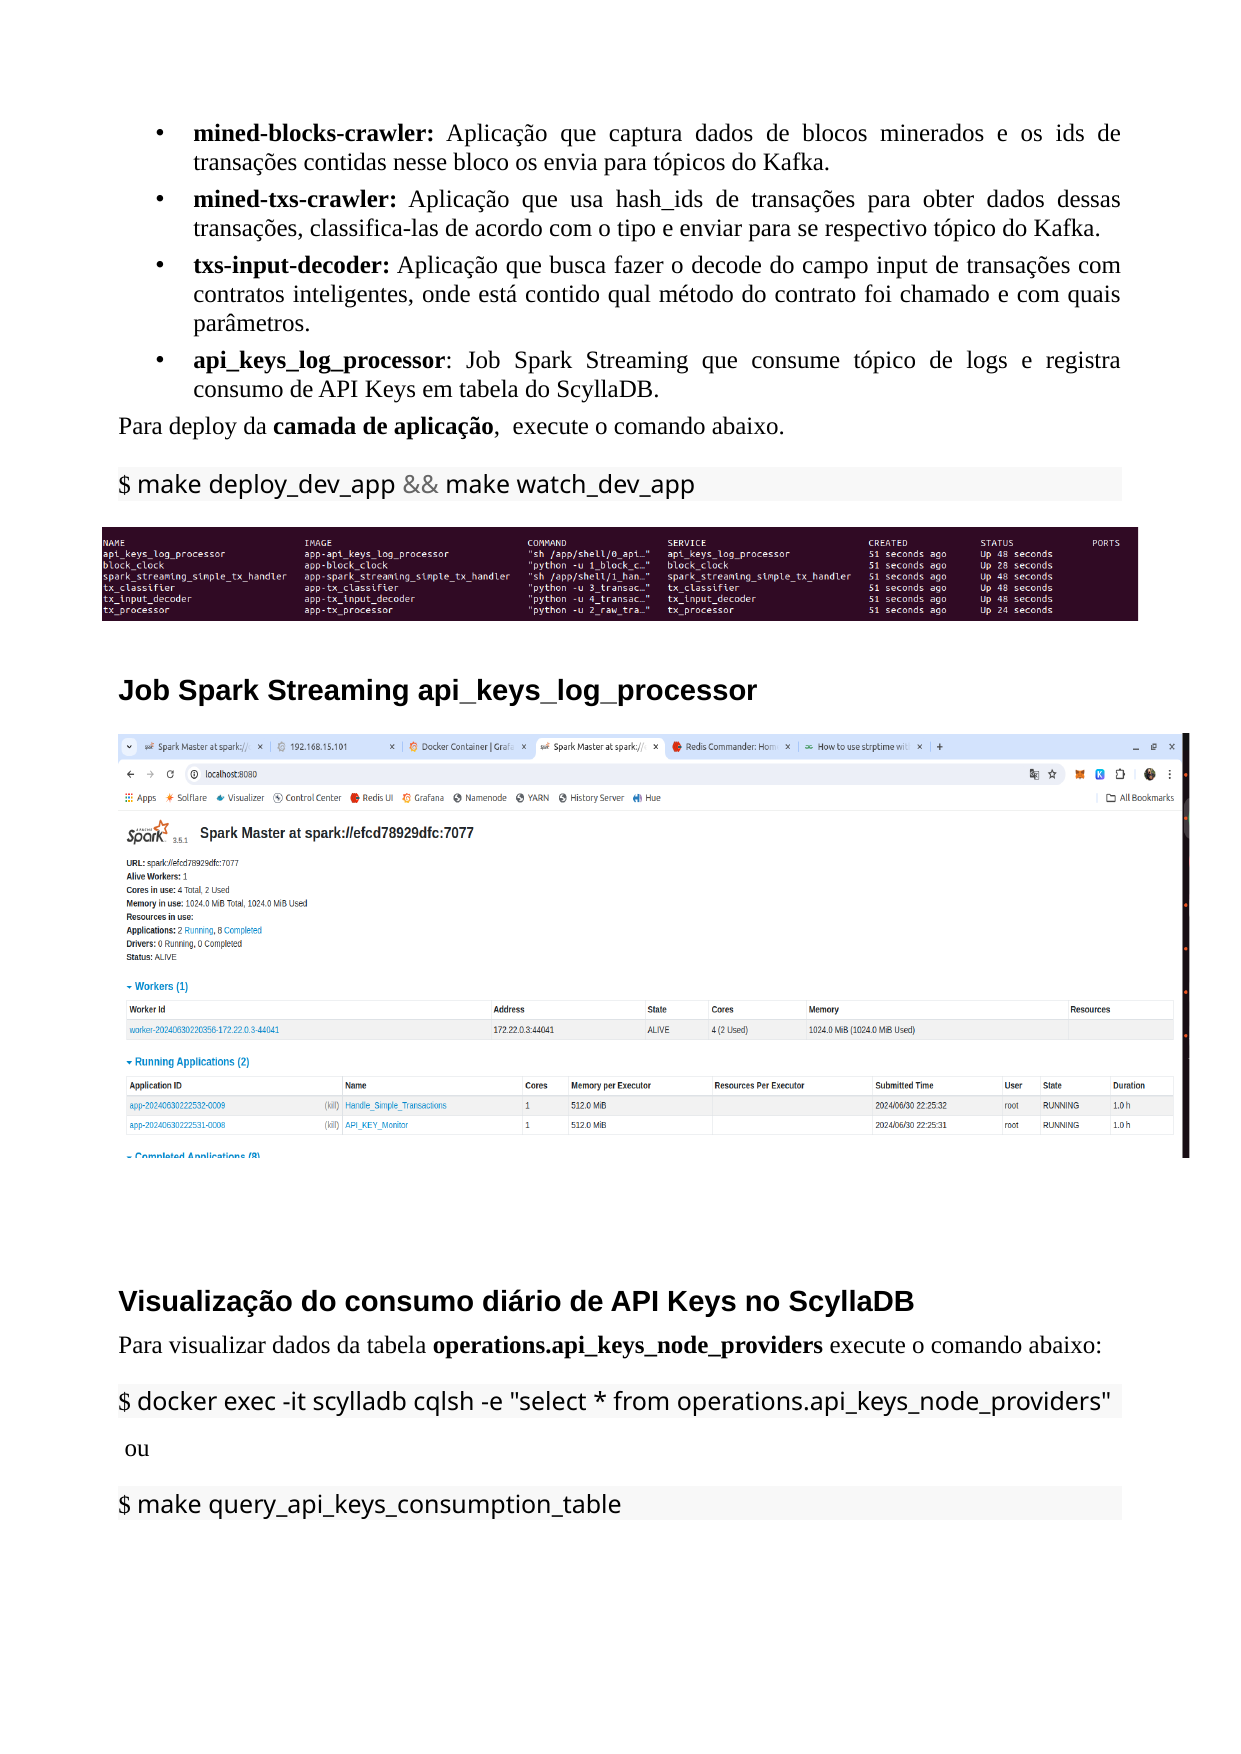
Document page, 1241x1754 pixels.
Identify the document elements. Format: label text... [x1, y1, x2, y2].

list mined-txs-crawler: Aplicação que usa hash_ids de transações para obter dados dessas transações, classifica-las de acordo com o tipo e enviar para se respectivo tópico do Kafka. [156, 184, 1122, 242]
list api_keys_log_processor: Job Spark Streaming que consume tópico de logs e registra consumo de API Keys em tabela do ScyllaDB. [156, 345, 1122, 403]
text Para deploy da camada de aplicação, execute o comando abaixo. [118, 411, 1122, 440]
list txs-input-decoder: Aplicação que busca fazer o decode do campo input de transações com contratos inteligentes, onde está contido qual método do contrato foi chamado e com quais parâmetros. [156, 250, 1122, 337]
text $ docker exec -it scylladb cqlsh -e "select * from operations.api_keys_node_providers" [118, 1384, 1122, 1418]
subtitle Job Spark Streaming api_keys_log_processor [118, 673, 1122, 706]
list mined-blocks-crawler: Aplicação que captura dados de blocos minerados e os ids de transações contidas nesse bloco os envia para tópicos do Kafka. [156, 118, 1122, 176]
picture [102, 527, 1139, 621]
picture [118, 733, 1190, 1158]
text $ make query_api_keys_consumption_table [118, 1486, 1122, 1520]
text $ make deploy_dev_app && make watch_dev_app [118, 467, 1122, 501]
subtitle Visualização do consumo diário de API Keys no ScyllaDB [118, 1284, 1122, 1318]
text ou [118, 1433, 1122, 1461]
text Para visualizar dados da tabela operations.api_keys_node_providers execute o comando abaixo: [118, 1331, 1122, 1359]
